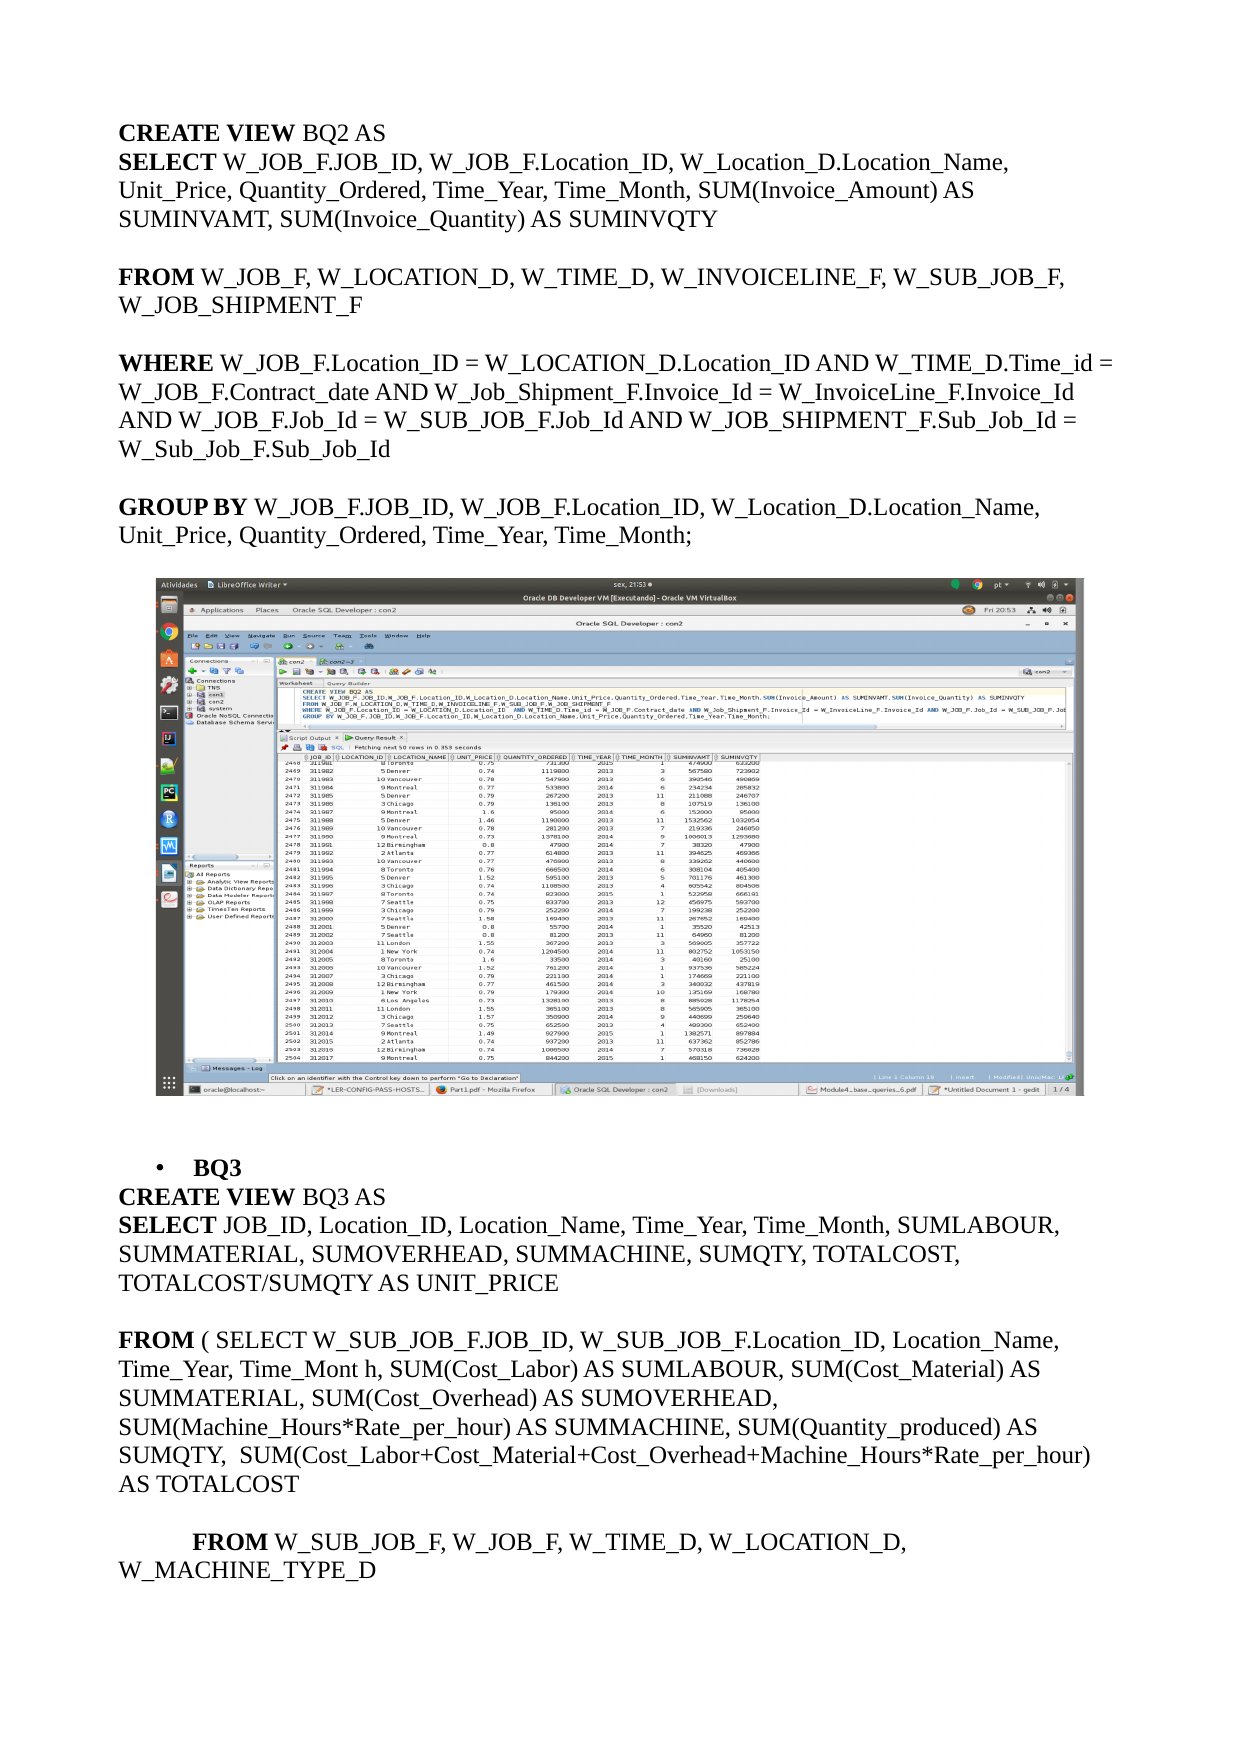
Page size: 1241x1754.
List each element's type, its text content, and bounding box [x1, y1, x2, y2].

text CREATE VIEW BQ3 AS [118, 1182, 1122, 1211]
list BQ3 [156, 1153, 1122, 1182]
text WHERE W_JOB_F.Location_ID = W_LOCATION_D.Location_ID AND W_TIME_D.Time_id = W_JOB_F.Contract_date AND W_Job_Shipment_F.Invoice_Id = W_InvoiceLine_F.Invoice_Id AND W_JOB_F.Job_Id = W_SUB_JOB_F.Job_Id AND W_JOB_SHIPMENT_F.Sub_Job_Id = W_Sub_Job_F.Sub_Job_Id [118, 348, 1122, 463]
text SELECT W_JOB_F.JOB_ID, W_JOB_F.Location_ID, W_Location_D.Location_Name, Unit_Price, Quantity_Ordered, Time_Year, Time_Month, SUM(Invoice_Amount) AS SUMINVAMT, SUM(Invoice_Quantity) AS SUMINVQTY [118, 147, 1122, 233]
text SUMMATERIAL, SUMOVERHEAD, SUMMACHINE, SUMQTY, TOTALCOST, TOTALCOST/SUMQTY AS UNIT_PRICE [118, 1239, 1122, 1297]
text FROM W_SUB_JOB_F, W_JOB_F, W_TIME_D, W_LOCATION_D, W_MACHINE_TYPE_D [118, 1527, 1122, 1584]
text FROM W_JOB_F, W_LOCATION_D, W_TIME_D, W_INVOICELINE_F, W_SUB_JOB_F, W_JOB_SHIPMENT_F [118, 262, 1122, 319]
text SELECT JOB_ID, Location_ID, Location_Name, Time_Year, Time_Month, SUMLABOUR, [118, 1211, 1122, 1239]
text CREATE VIEW BQ2 AS [118, 118, 1122, 147]
text FROM ( SELECT W_SUB_JOB_F.JOB_ID, W_SUB_JOB_F.Location_ID, Location_Name, Time_Year, Time_Mont h, SUM(Cost_Labor) AS SUMLABOUR, SUM(Cost_Material) AS SUMMATERIAL, SUM(Cost_Overhead) AS SUMOVERHEAD, SUM(Machine_Hours*Rate_per_hour) AS SUMMACHINE, SUM(Quantity_produced) AS SUMQTY, SUM(Cost_Labor+Cost_Material+Cost_Overhead+Machine_Hours*Rate_per_hour) AS TOTALCOST [118, 1326, 1122, 1498]
text GROUP BY W_JOB_F.JOB_ID, W_JOB_F.Location_ID, W_Location_D.Location_Name, Unit_Price, Quantity_Ordered, Time_Year, Time_Month; [118, 492, 1122, 549]
